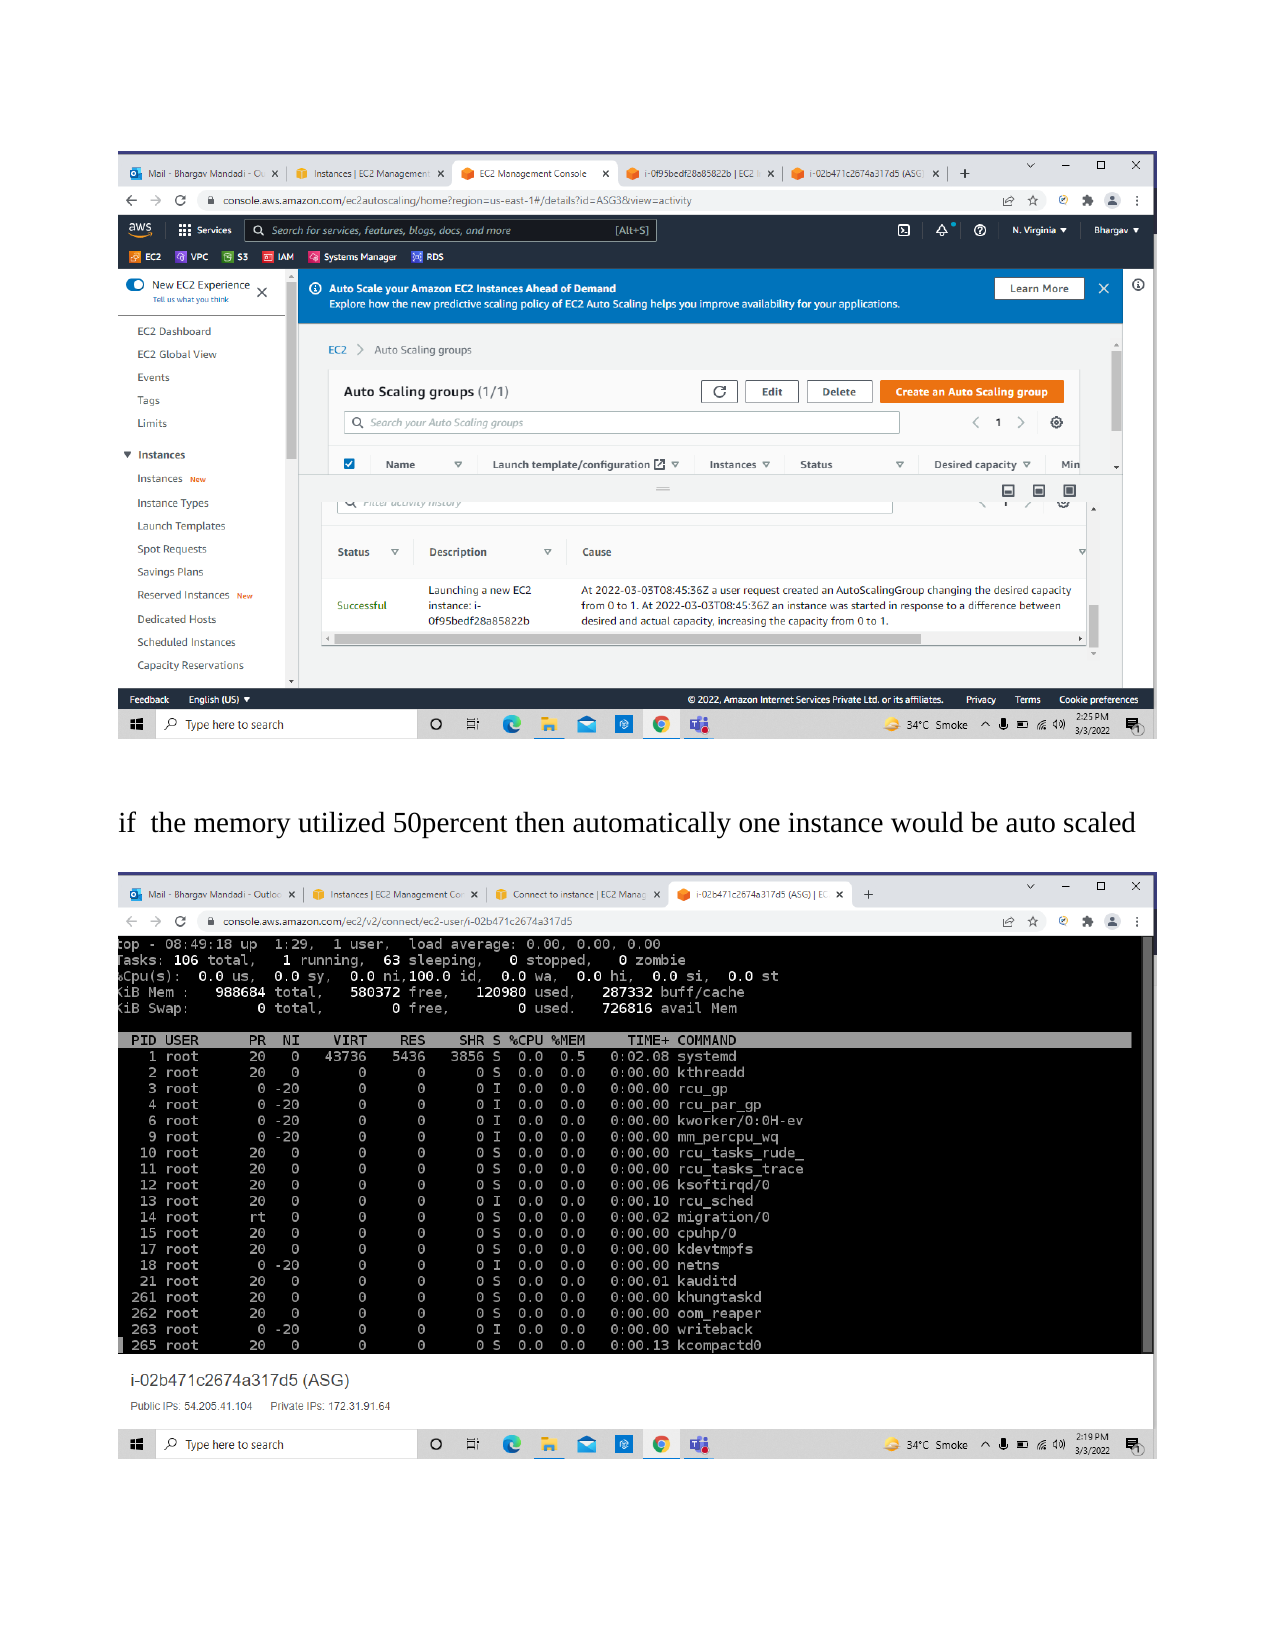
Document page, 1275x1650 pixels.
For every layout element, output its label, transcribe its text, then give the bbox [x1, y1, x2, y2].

text if the memory utilized 50percent then automatically one instance would be auto scaled [118, 805, 1157, 839]
picture [118, 872, 1157, 1459]
picture [118, 151, 1157, 739]
